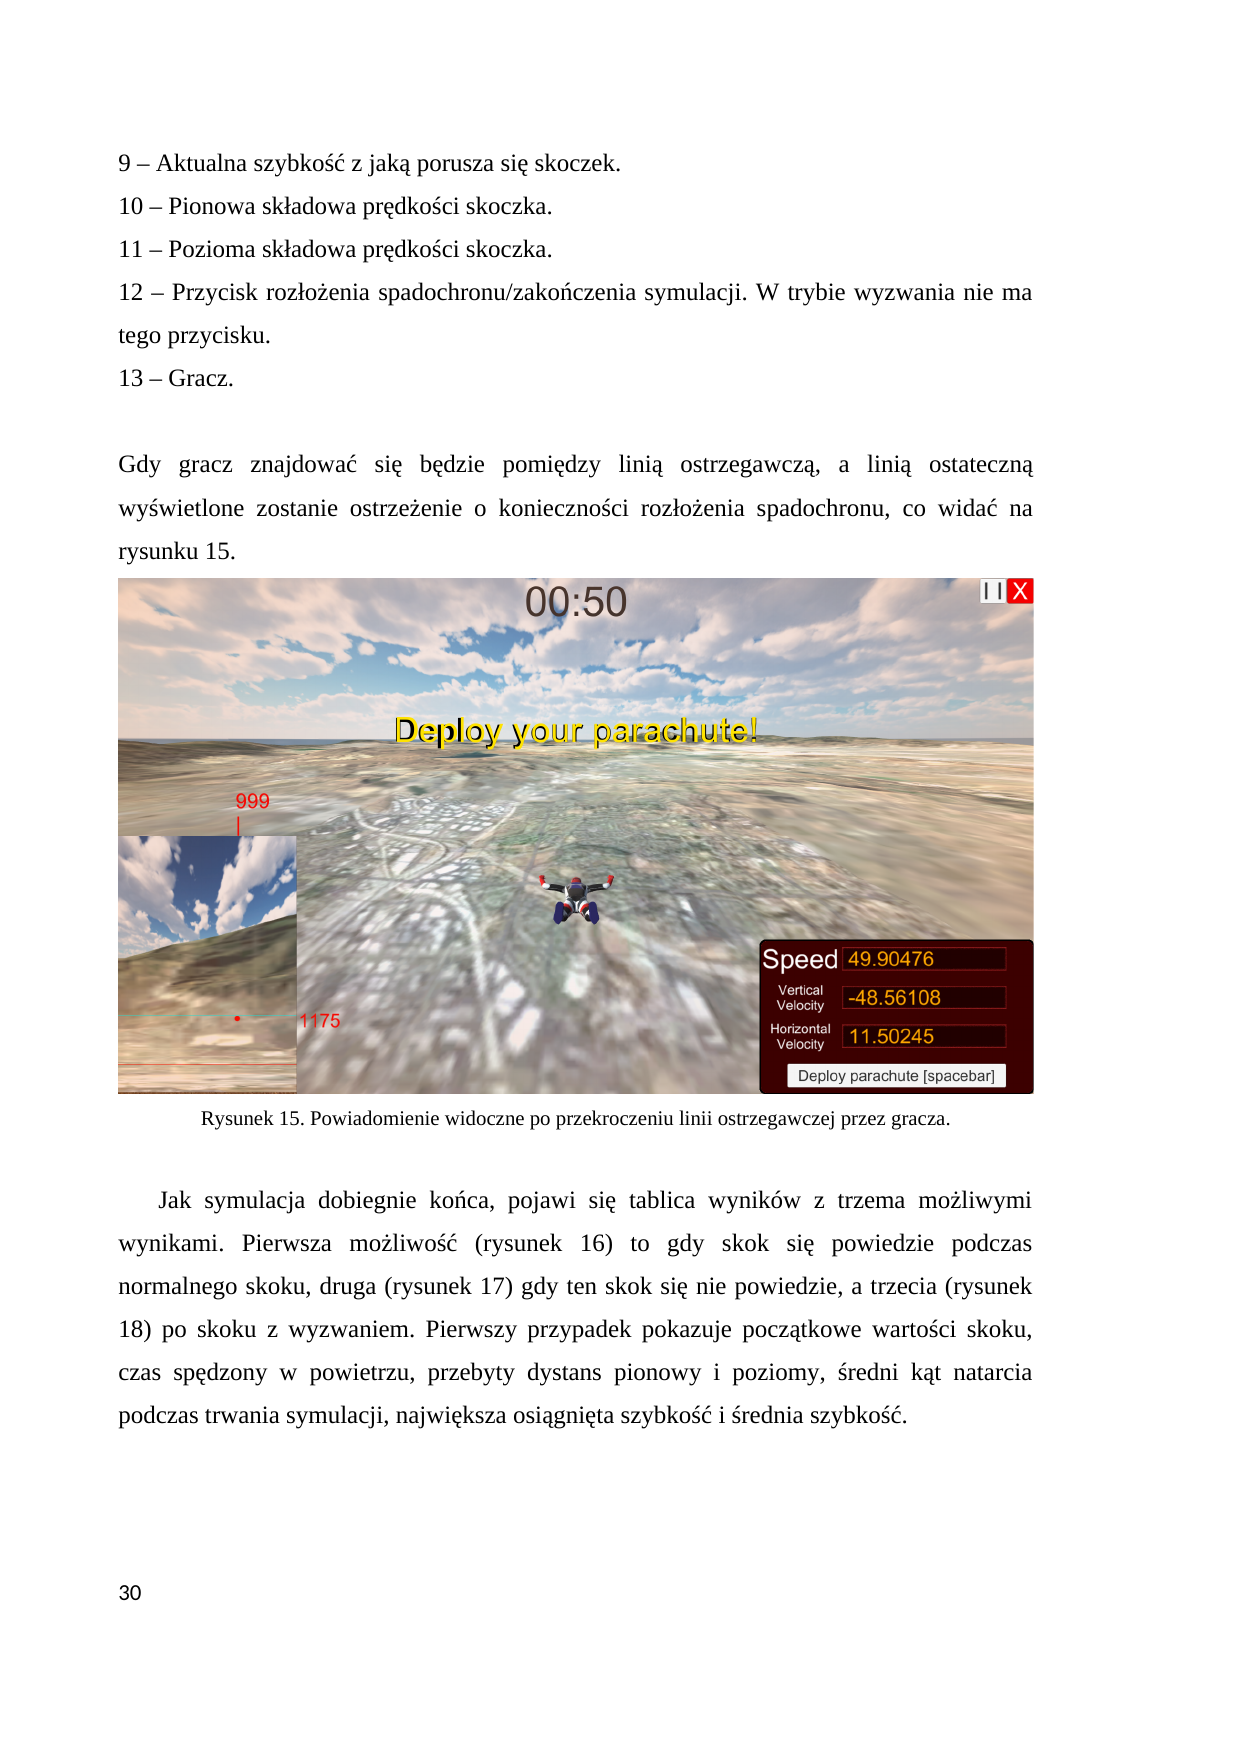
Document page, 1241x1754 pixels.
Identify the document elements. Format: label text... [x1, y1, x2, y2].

text 9 – Aktualna szybkość z jaką porusza się skoczek. [118, 148, 1033, 176]
text Gdy gracz znajdować się będzie pomiędzy linią ostrzegawczą, a linią ostateczną wyświetlone zostanie ostrzeżenie o konieczności rozłożenia spadochronu, co widać na rysunku 15. [118, 449, 1033, 564]
text 12 – Przycisk rozłożenia spadochronu/zakończenia symulacji. W trybie wyzwania nie ma tego przycisku. [118, 277, 1033, 349]
text 13 – Gracz. [118, 363, 1033, 392]
text Jak symulacja dobiegnie końca, pojawi się tablica wyników z trzema możliwymi wynikami. Pierwsza możliwość (rysunek 16) to gdy skok się powiedzie podczas normalnego skoku, druga (rysunek 17) gdy ten skok się nie powiedzie, a trzecia (rysunek 18) po skoku z wyzwaniem. Pierwszy przypadek pokazuje początkowe wartości skoku, czas spędzony w powietrzu, przebyty dystans pionowy i poziomy, średni kąt natarcia podczas trwania symulacji, największa osiągnięta szybkość i średnia szybkość. [118, 1185, 1033, 1429]
text 10 – Pionowa składowa prędkości skoczka. [118, 191, 1033, 219]
picture [118, 578, 1034, 1094]
text Rysunek 15. Powiadomienie widoczne po przekroczeniu linii ostrzegawczej przez gracza. [118, 1094, 1033, 1130]
text 11 – Pozioma składowa prędkości skoczka. [118, 234, 1033, 263]
